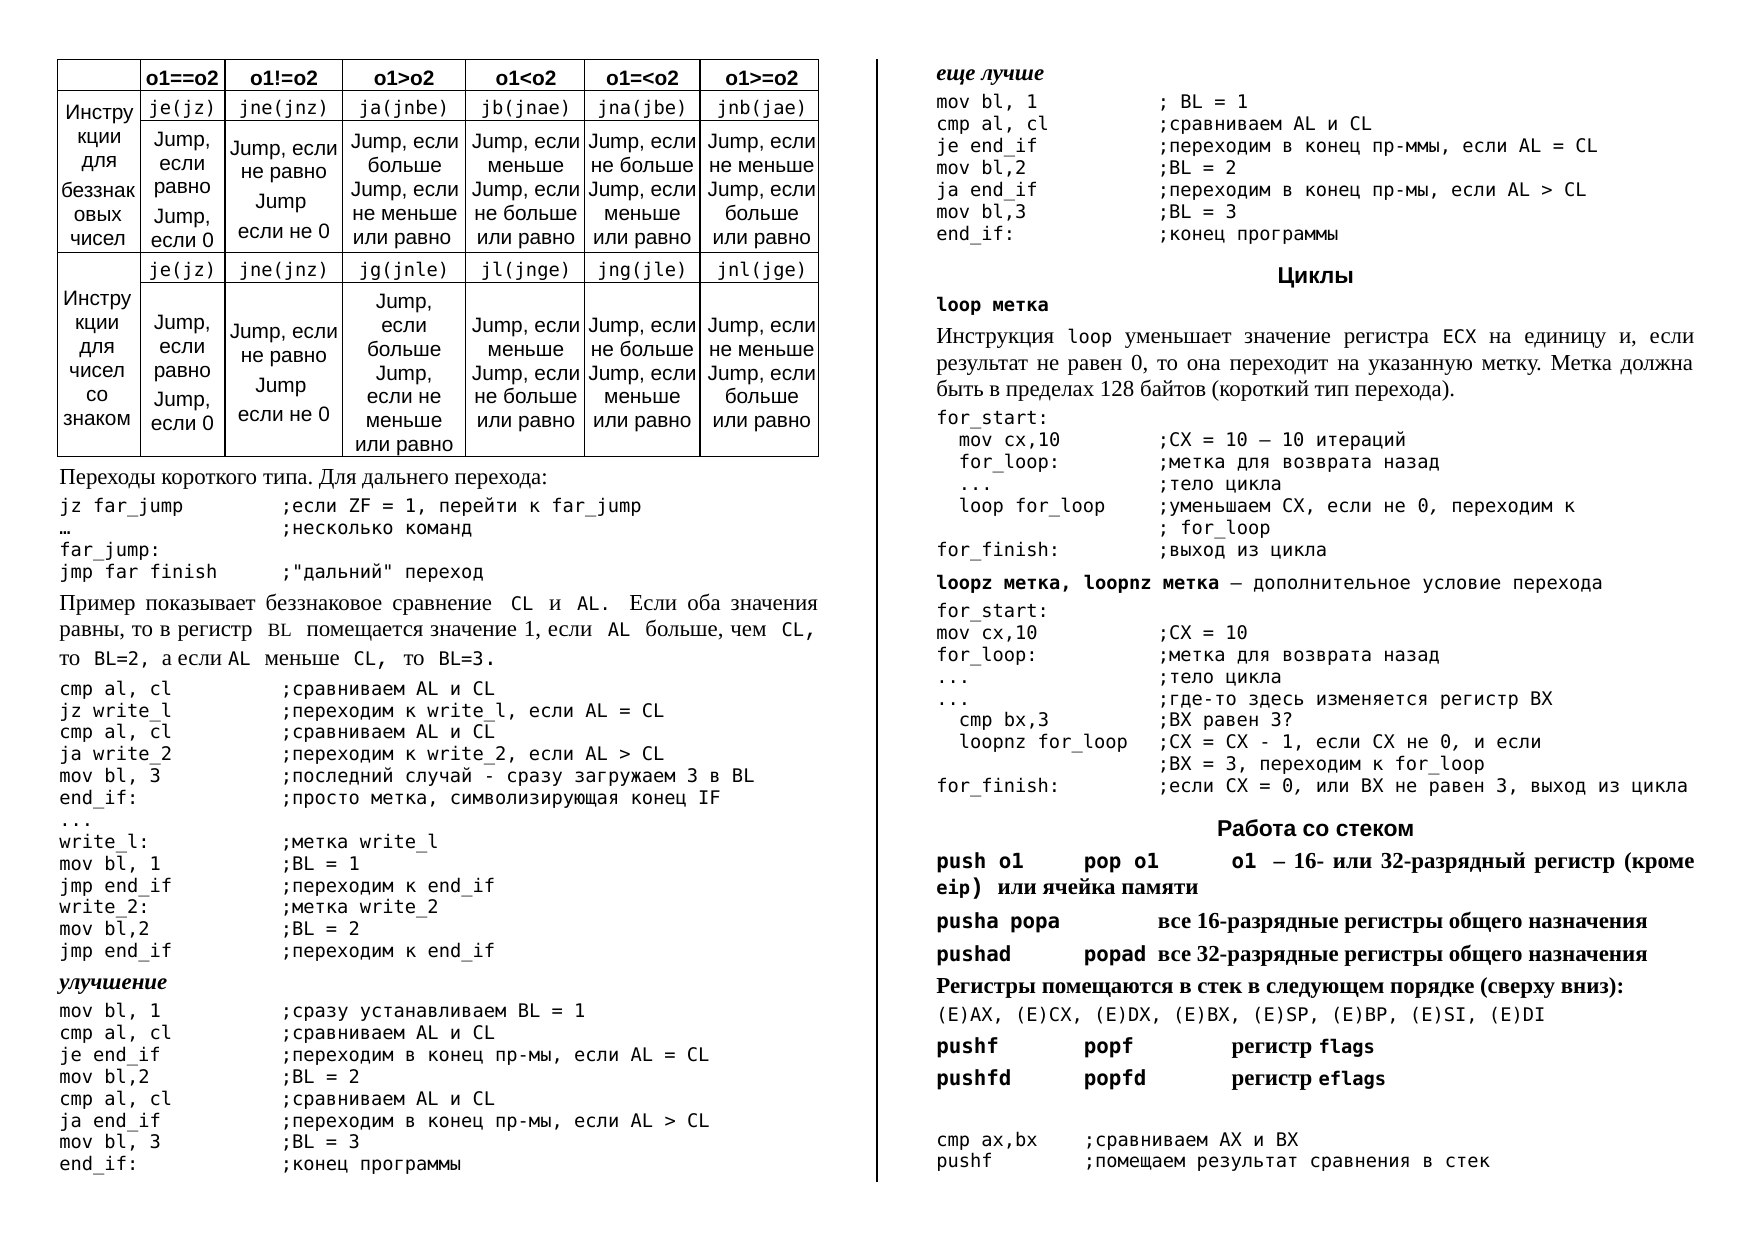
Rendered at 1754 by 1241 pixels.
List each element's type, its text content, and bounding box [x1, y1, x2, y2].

text сmр ах,bх ;сравниваем АХ и ВХ [936, 1128, 1695, 1150]
table_cell Инструкции для чисел со знаком [58, 253, 140, 456]
text mov bl, 1 ;BL = 1 [59, 853, 818, 874]
text Регистры помещаются в стек в следующем порядке (сверху вниз): [936, 972, 1695, 998]
text mov bl, 1 ;сразу устанавливаем BL = 1 [59, 1000, 818, 1022]
text Переходы короткого типа. Для дальнего перехода: [59, 463, 818, 489]
table_header о1!=о2 [226, 60, 342, 90]
table_cell Jump, если равно Jump, если 0 [141, 283, 224, 456]
text loopz метка, loopnz метка – дополнительное условие перехода [936, 572, 1695, 594]
text push o1 pop o1 o1 – 16- или 32-разрядный регистр (кроме eip) или ячейка памяти [936, 847, 1695, 901]
table_header [58, 60, 140, 90]
text cmp al, cl ;сравниваем AL и CL [59, 1088, 818, 1110]
table_cell jne(jnz) [226, 91, 342, 119]
table_header о1==о2 [141, 60, 224, 90]
text end_if: ;конец программы [936, 223, 1695, 244]
text ja write_2 ;переходим к write_2, если AL > CL [59, 743, 818, 765]
text cmp al, cl ;сравниваем AL и CL [59, 721, 818, 743]
text mov сх,10 ;СХ = 10 — 10 итераций [936, 429, 1695, 451]
text cmp bx,3 ;BX равен 3? [936, 709, 1695, 731]
text ; for_loop [936, 517, 1695, 538]
table_cell Инструкции для беззнаковых чисел [58, 91, 140, 252]
table_cell Jump, если больше Jump, если не меньше или равно [343, 283, 465, 456]
table_cell jl(jnge) [466, 253, 584, 282]
text end_if: ;просто метка, символизирующая конец IF [59, 787, 818, 809]
text jmp end_if ;переходим к end_if [59, 874, 818, 896]
text loop for_loop ;уменьшаем СХ, если не 0, переходим к [936, 495, 1695, 517]
text je end_if ;переходим в конец пр-ммы, если AL = CL [936, 135, 1695, 157]
text cmp al, cl ;сравниваем AL и CL [59, 678, 818, 699]
text ... ;тело цикла [936, 473, 1695, 495]
text Циклы [936, 262, 1695, 288]
table_cell jng(jle) [585, 253, 699, 282]
text ja end_if ;переходим в конец пр-мы, если AL > CL [936, 179, 1695, 201]
table_cell Jump, если меньше Jump, если не больше или равно [466, 283, 584, 456]
text … ;несколько команд [59, 517, 818, 539]
text pushf popf регистр flags [936, 1032, 1695, 1058]
table_cell Jump, если больше Jump, если не меньше или равно [343, 121, 465, 252]
text mov bl,2 ;BL = 2 [59, 1066, 818, 1088]
table_header о1>=о2 [701, 60, 818, 90]
text for_start: [936, 600, 1695, 622]
text mov bl, 3 ;последний случай - сразу загружаем 3 в BL [59, 765, 818, 787]
table_cell Jump, если не больше Jump, если меньше или равно [585, 283, 699, 456]
table_cell jnb(jae) [701, 91, 818, 119]
text cmp al, cl ;сравниваем AL и CL [59, 1022, 818, 1044]
text cmp al, cl ;сравниваем AL и CL [936, 113, 1695, 135]
table_cell jna(jbe) [585, 91, 699, 119]
text end_if: ;конец программы [59, 1153, 818, 1175]
text jmp end_if ;переходим к end_if [59, 940, 818, 962]
text Пример показывает беззнаковое сравнение CL и AL. Если оба значения равны, то в регистр BL помещается значение 1, если AL больше, чем CL, то BL=2, а если AL меньше CL, то BL=3. [59, 589, 818, 672]
table_cell Jump, если не больше Jump, если меньше или равно [585, 121, 699, 252]
table_cell jb(jnae) [466, 91, 584, 119]
text write_l: ;метка write_l [59, 831, 818, 853]
text for_finish: ;если CX = 0, или BX не равен 3, выход из цикла [936, 775, 1695, 797]
text far_jump: [59, 539, 818, 561]
text jz write_l ;переходим к write_l, если AL = CL [59, 699, 818, 721]
text for_finish: ;выход из цикла [936, 538, 1695, 560]
text pushf ;помещаем результат сравнения в стек [936, 1150, 1695, 1172]
text mov bl, 1 ; BL = 1 [936, 91, 1695, 113]
text ;BX = 3, переходим к for_loop [936, 753, 1695, 775]
table_header о1>о2 [343, 60, 465, 90]
table_cell Jump, если не меньше Jump, если больше или равно [701, 283, 818, 456]
text ja end_if ;переходим в конец пр-мы, если AL > CL [59, 1110, 818, 1132]
text улучшение [59, 968, 818, 994]
table_cell Jump, если не меньше Jump, если больше или равно [701, 121, 818, 252]
table_header о1<о2 [466, 60, 584, 90]
text Работа со стеком [936, 814, 1695, 841]
table_header о1=<о2 [585, 60, 699, 90]
text mov bl,3 ;BL = 3 [936, 201, 1695, 223]
text mov bl, 3 ;BL = 3 [59, 1132, 818, 1153]
text for_start: [936, 407, 1695, 429]
text loop метка [936, 294, 1695, 316]
text mov bl,2 ;BL = 2 [936, 157, 1695, 179]
table_cell Jump, если не равно Jump если не 0 [226, 121, 342, 252]
table_cell jg(jnle) [343, 253, 465, 282]
table_cell jne(jnz) [226, 253, 342, 282]
text jmp far finish ;"дальний" переход [59, 561, 818, 583]
table_cell Jump, если меньше Jump, если не больше или равно [466, 121, 584, 252]
text loopnz for_loop ;СХ = CX - 1, если CX не 0, и если [936, 731, 1695, 753]
text ... [59, 809, 818, 831]
table_cell je(jz) [141, 91, 224, 119]
text pushfd popfd регистр eflags [936, 1064, 1695, 1091]
text еще лучше [936, 59, 1695, 85]
text jz far_jump ;если ZF = 1, перейти к far_jump [59, 496, 818, 517]
text ... ;тело цикла [936, 666, 1695, 687]
text for_loop: ;метка для возврата назад [936, 644, 1695, 666]
table_cell jnl(jge) [701, 253, 818, 282]
table_cell ja(jnbe) [343, 91, 465, 119]
text write_2: ;метка write_2 [59, 896, 818, 918]
text for_loop: ;метка для возврата назад [936, 451, 1695, 473]
table_cell Jump, если не равно Jump если не 0 [226, 283, 342, 456]
text ... ;где-то здесь изменяется регистр ВХ [936, 687, 1695, 709]
text pushad popad все 32-разрядные регистры общего назначения [936, 940, 1695, 966]
table_cell je(jz) [141, 253, 224, 282]
text mov сх,10 ;СХ = 10 [936, 622, 1695, 644]
text je end_if ;переходим в конец пр-мы, если AL = CL [59, 1044, 818, 1066]
text mov bl,2 ;BL = 2 [59, 918, 818, 940]
text pusha popa все 16-разрядные регистры общего назначения [936, 907, 1695, 934]
table_cell Jump, если равно Jump, если 0 [141, 121, 224, 252]
text Инструкция loop уменьшает значение регистра ЕСХ на единицу и, если результат не равен 0, то она переходит на указанную метку. Метка должна быть в пределах 128 байтов (короткий тип перехода). [936, 322, 1695, 401]
text (Е)АХ, (Е)СХ, (E)DX, (Е)ВХ, (E)SP, (Е)ВР, (E)SI, (E)DI [936, 1004, 1695, 1026]
